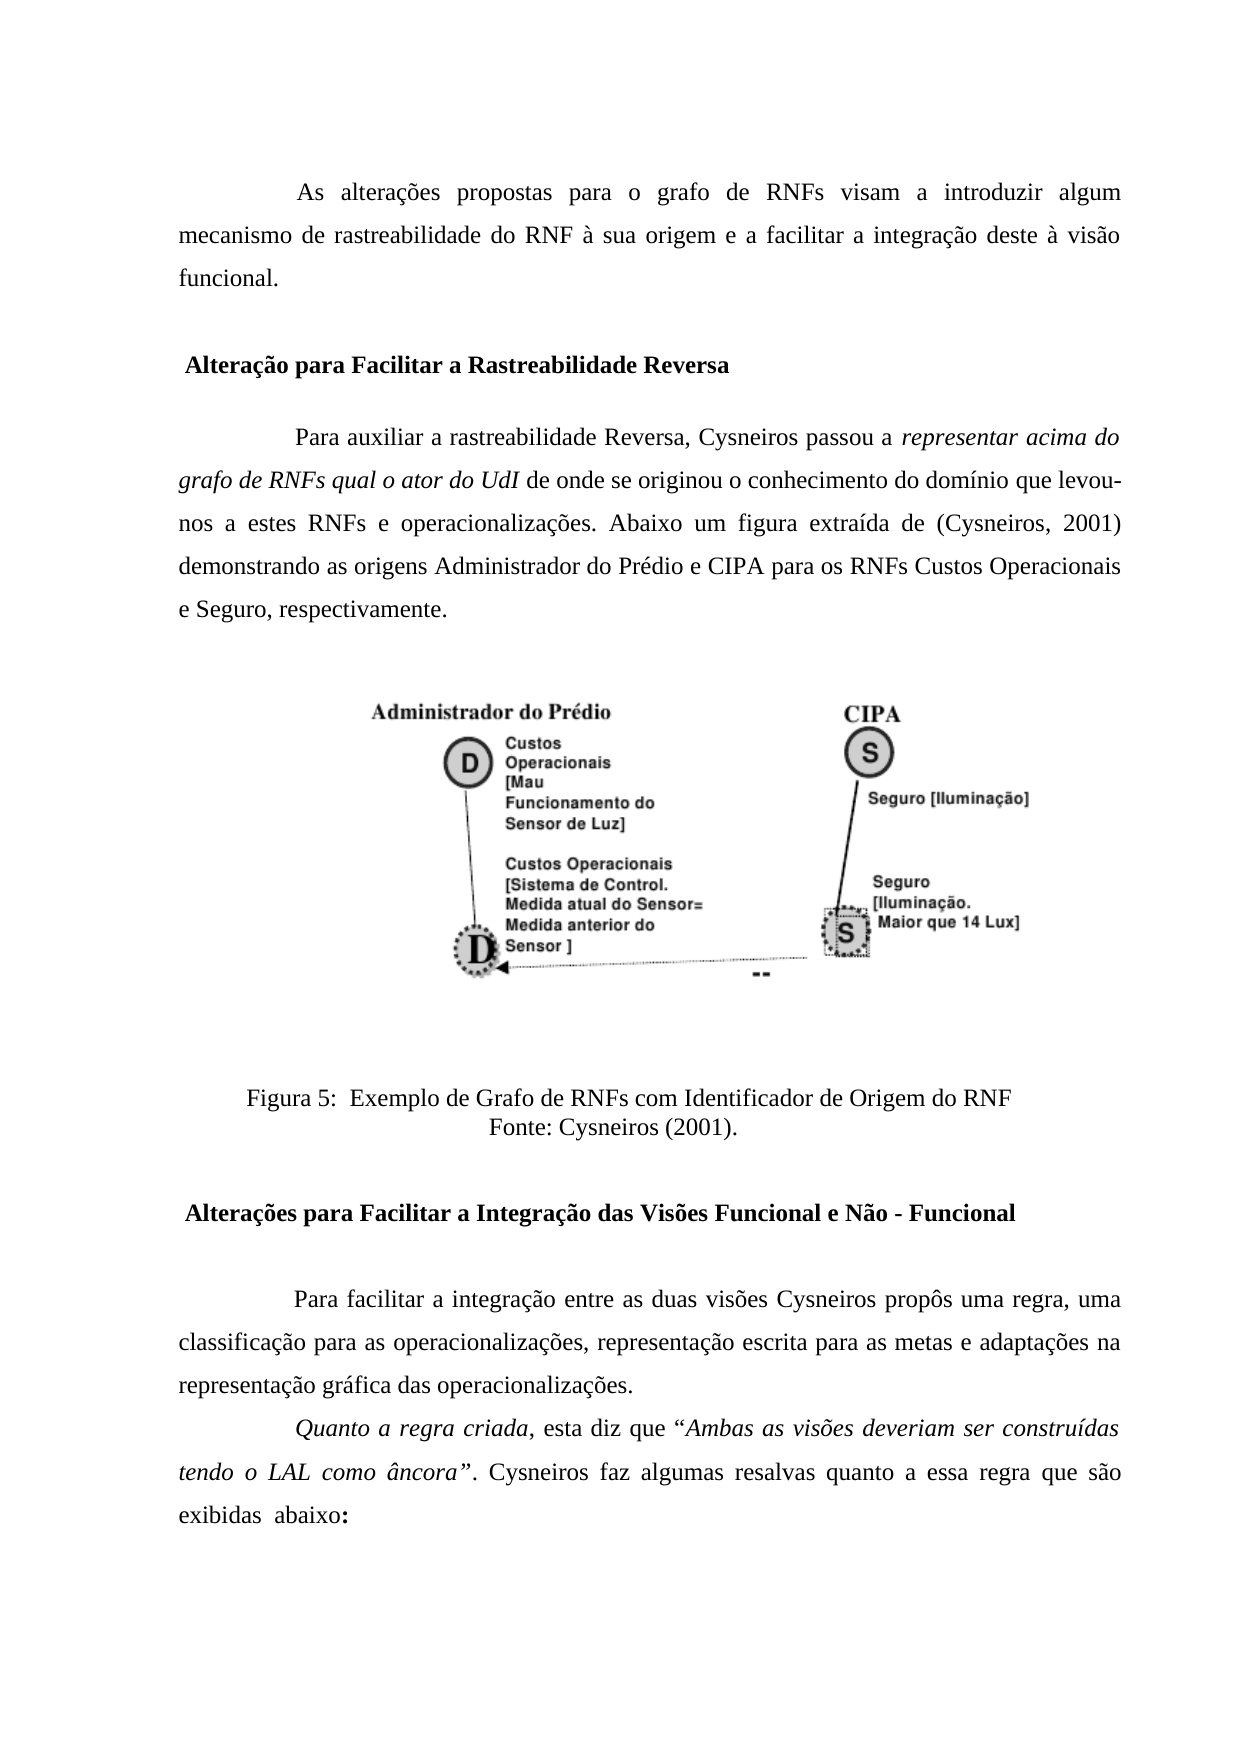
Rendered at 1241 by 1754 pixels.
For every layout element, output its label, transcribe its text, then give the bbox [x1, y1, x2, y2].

text Alterações para Facilitar a Integração das Visões Funcional e Não - Funcional [178, 1198, 1122, 1227]
text Alteração para Facilitar a Rastreabilidade Reversa [178, 350, 1122, 378]
text As alterações propostas para o grafo de RNFs visam a introduzir algum mecanismo de rastreabilidade do RNF à sua origem e a facilitar a integração deste à visão funcional. [178, 177, 1122, 292]
text Para auxiliar a rastreabilidade Reversa, Cysneiros passou a representar acima do grafo de RNFs qual o ator do UdI de onde se originou o conhecimento do domínio que levou-nos a estes RNFs e operacionalizações. Abaixo um figura extraída de (Cysneiros, 2001) demonstrando as origens Administrador do Prédio e CIPA para os RNFs Custos Operacionais e Seguro, respectivamente. [178, 422, 1122, 623]
text Fonte: Cysneiros (2001). [104, 1112, 1122, 1140]
text Figura 5: Exemplo de Grafo de RNFs com Identificador de Origem do RNF [104, 1083, 1122, 1112]
text Quanto a regra criada, esta diz que “Ambas as visões deveriam ser construídas tendo o LAL como âncora”. Cysneiros faz algumas resalvas quanto a essa regra que são exibidas abaixo: [178, 1413, 1122, 1528]
text Para facilitar a integração entre as duas visões Cysneiros propôs uma regra, uma classificação para as operacionalizações, representação escrita para as metas e adaptações na representação gráfica das operacionalizações. [178, 1284, 1122, 1399]
